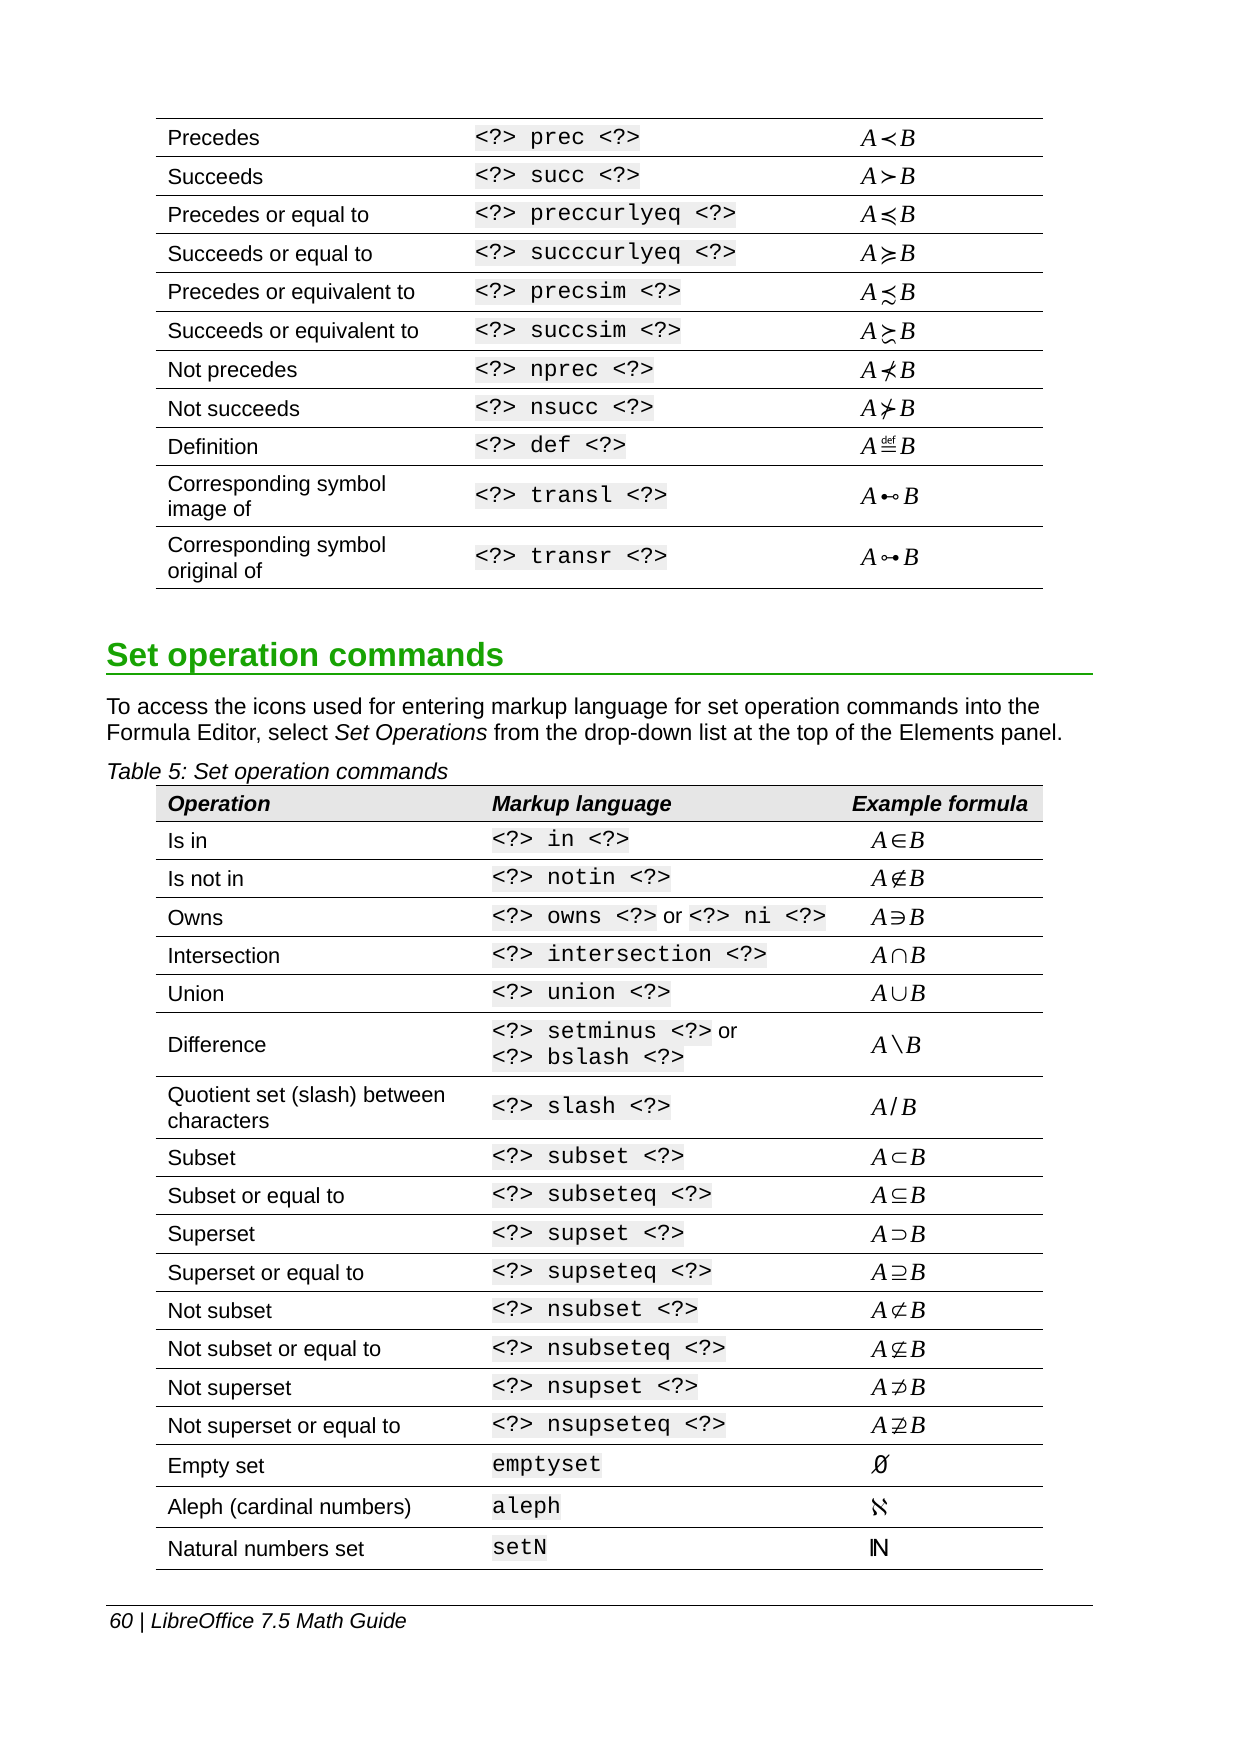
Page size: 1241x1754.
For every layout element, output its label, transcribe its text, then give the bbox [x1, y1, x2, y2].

table_cell <?> in <?> [480, 822, 840, 859]
table_cell [840, 1177, 1043, 1214]
table_cell Subset or equal to [156, 1177, 480, 1214]
table_cell Not succeeds [156, 389, 463, 427]
table_cell [840, 1254, 1043, 1291]
table_cell <?> union <?> [480, 975, 840, 1012]
table_cell Not precedes [156, 351, 463, 388]
table_cell aleph [480, 1487, 840, 1527]
table_cell <?> nsupset <?> [480, 1369, 840, 1406]
table_cell [840, 1292, 1043, 1329]
table_cell Precedes [156, 119, 463, 156]
table_cell Not superset or equal to [156, 1407, 480, 1444]
table_cell <?> nsubset <?> [480, 1292, 840, 1329]
table_cell Difference [156, 1013, 480, 1076]
table_header Example formula [840, 786, 1043, 821]
table_cell Succeeds or equivalent to [156, 312, 463, 350]
table_cell <?> prec <?> [463, 119, 829, 156]
table_cell Succeeds or equal to [156, 234, 463, 272]
table_cell <?> succsim <?> [463, 312, 829, 350]
table_cell Definition [156, 428, 463, 465]
table_cell <?> nsupseteq <?> [480, 1407, 840, 1444]
table_cell [840, 860, 1043, 897]
table_cell <?> transl <?> [463, 466, 829, 526]
table_cell <?> nprec <?> [463, 351, 829, 388]
table_cell <?> owns <?> or <?> ni <?> [480, 898, 840, 936]
table_cell <?> setminus <?> or <?> bslash <?> [480, 1013, 840, 1076]
text Table 5: Set operation commands [106, 758, 1093, 784]
table_cell [840, 1013, 1043, 1076]
table_cell <?> preccurlyeq <?> [463, 196, 829, 233]
table_cell [830, 273, 1043, 311]
table_cell [840, 898, 1043, 936]
table_header Operation [156, 786, 480, 821]
table_cell Superset or equal to [156, 1254, 480, 1291]
table_cell Precedes or equivalent to [156, 273, 463, 311]
table_cell Union [156, 975, 480, 1012]
table_cell <?> nsubseteq <?> [480, 1330, 840, 1367]
subtitle Set operation commands [106, 635, 1093, 673]
table_cell Corresponding symbol image of [156, 466, 463, 526]
table_cell <?> supset <?> [480, 1215, 840, 1252]
table_cell <?> transr <?> [463, 527, 829, 587]
table_cell <?> slash <?> [480, 1077, 840, 1137]
table_cell [830, 234, 1043, 272]
table_cell Natural numbers set [156, 1528, 480, 1568]
table_cell Not subset [156, 1292, 480, 1329]
table_cell emptyset [480, 1445, 840, 1486]
table_cell <?> subset <?> [480, 1139, 840, 1176]
table_cell [840, 1139, 1043, 1176]
table_cell [830, 351, 1043, 388]
table_cell [840, 975, 1043, 1012]
table_cell Quotient set (slash) between characters [156, 1077, 480, 1137]
table_cell [840, 1528, 1043, 1568]
table_cell <?> supseteq <?> [480, 1254, 840, 1291]
table_cell [840, 1487, 1043, 1527]
table_cell Owns [156, 898, 480, 936]
table_cell <?> def <?> [463, 428, 829, 465]
table_cell [830, 312, 1043, 350]
table_cell Is not in [156, 860, 480, 897]
table_header Markup language [480, 786, 840, 821]
table_cell [830, 527, 1043, 587]
table_cell <?> nsucc <?> [463, 389, 829, 427]
table_cell setN [480, 1528, 840, 1568]
table_cell [830, 119, 1043, 156]
table_cell <?> succcurlyeq <?> [463, 234, 829, 272]
table_cell [830, 196, 1043, 233]
table_cell Not superset [156, 1369, 480, 1406]
table_cell Succeeds [156, 157, 463, 195]
table_cell Not subset or equal to [156, 1330, 480, 1367]
table_cell [840, 937, 1043, 974]
table_cell Superset [156, 1215, 480, 1252]
table_cell <?> succ <?> [463, 157, 829, 195]
table_cell Empty set [156, 1445, 480, 1486]
table_cell [830, 157, 1043, 195]
table_cell [840, 822, 1043, 859]
table_cell <?> notin <?> [480, 860, 840, 897]
table_cell <?> precsim <?> [463, 273, 829, 311]
table_cell Precedes or equal to [156, 196, 463, 233]
table_cell [830, 428, 1043, 465]
table_cell <?> intersection <?> [480, 937, 840, 974]
table_cell Aleph (cardinal numbers) [156, 1487, 480, 1527]
table_cell [830, 466, 1043, 526]
table_cell Subset [156, 1139, 480, 1176]
table_cell [840, 1407, 1043, 1444]
table_cell Is in [156, 822, 480, 859]
table_cell [840, 1369, 1043, 1406]
table_cell [840, 1330, 1043, 1367]
table_cell <?> subseteq <?> [480, 1177, 840, 1214]
table_cell [840, 1215, 1043, 1252]
table_cell [840, 1445, 1043, 1486]
table_cell [830, 389, 1043, 427]
table_cell Intersection [156, 937, 480, 974]
table_cell [840, 1077, 1043, 1137]
text To access the icons used for entering markup language for set operation commands into the Formula Editor, select Set Operations from the drop-down list at the top of the Elements panel. [106, 693, 1093, 746]
table_cell Corresponding symbol original of [156, 527, 463, 587]
